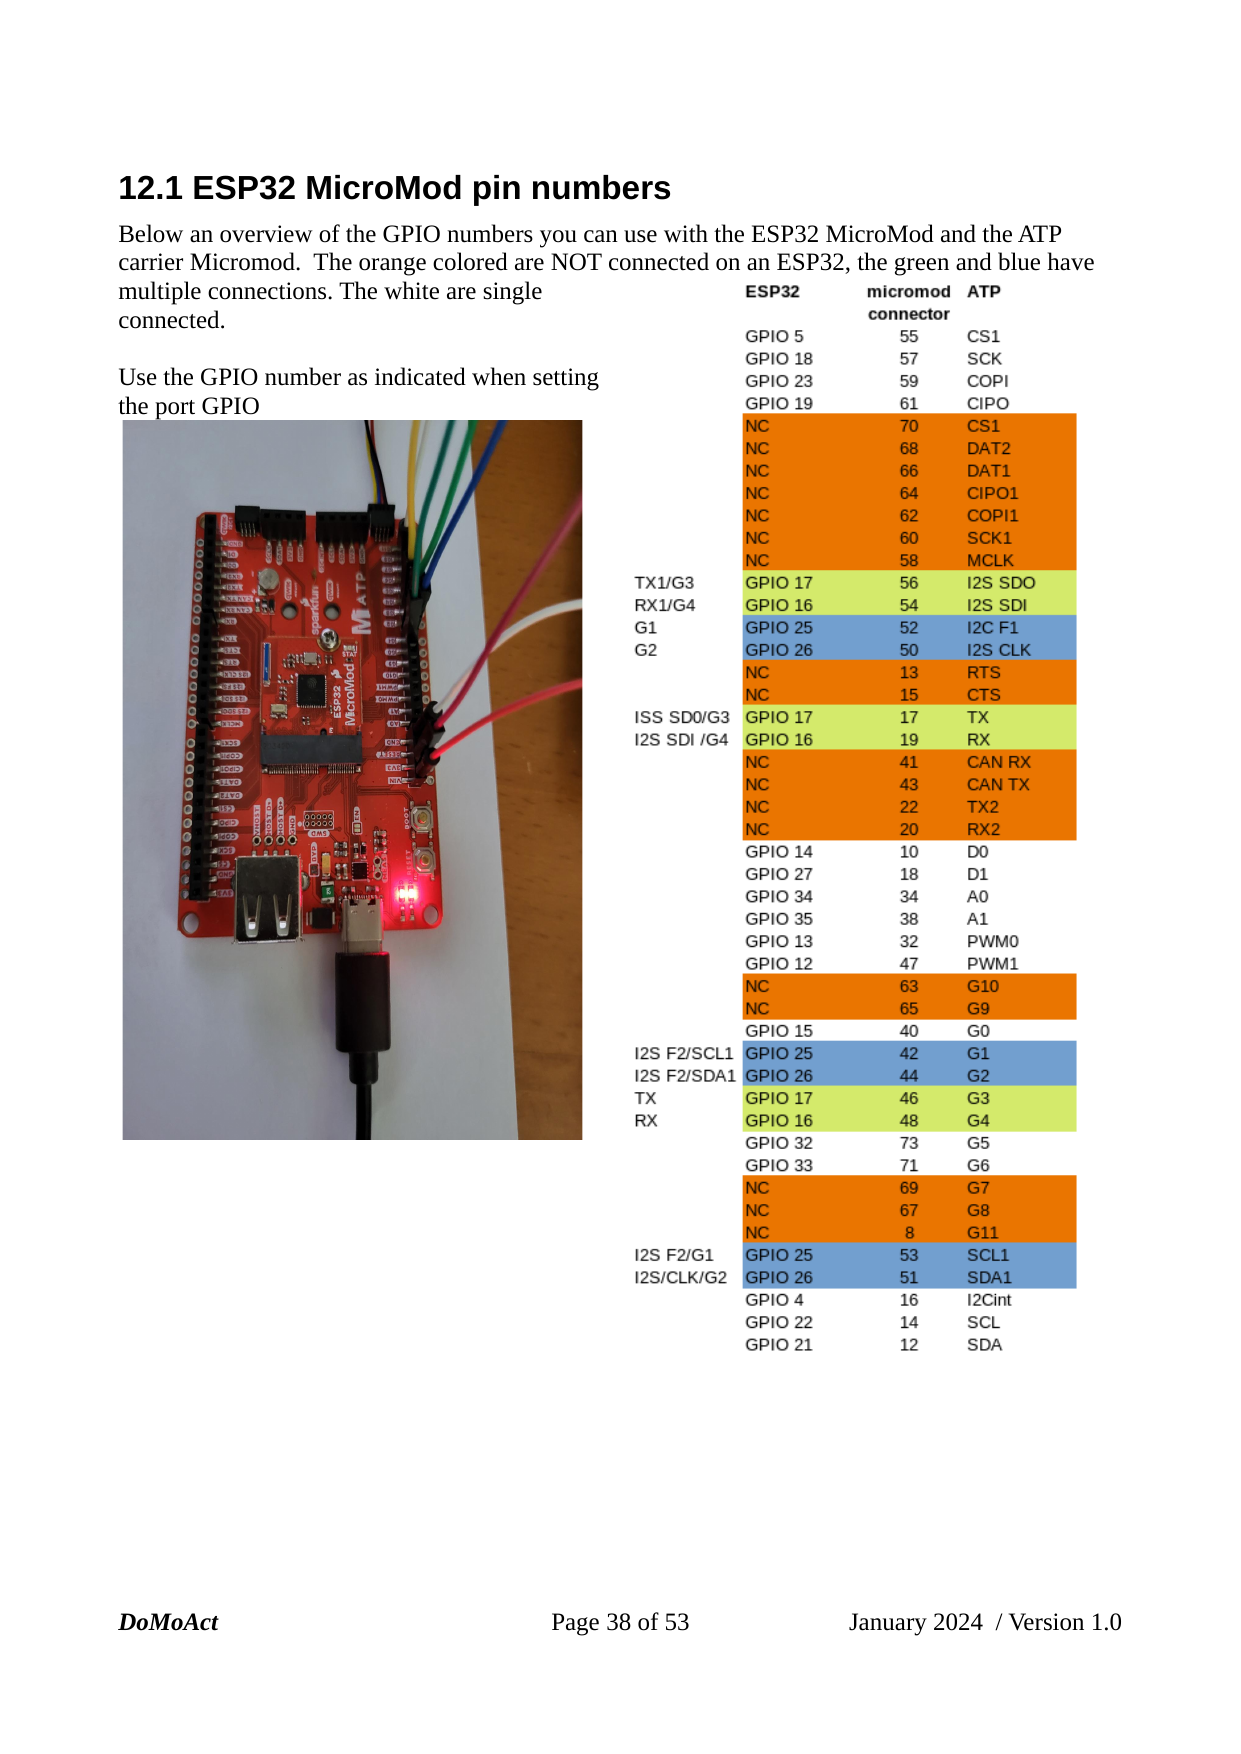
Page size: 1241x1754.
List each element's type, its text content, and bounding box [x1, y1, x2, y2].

text [1082, 362, 1122, 420]
picture [122, 420, 583, 1140]
text Below an overview of the GPIO numbers you can use with the ESP32 MicroMod and the ATP carrier Micromod. The orange colored are NOT connected on an ESP32, the green and blue have multiple connections. The white are single connected. [118, 219, 1122, 334]
picture [632, 279, 1082, 1381]
text Use the GPIO number as indicated when setting the port GPIO [118, 362, 632, 420]
subtitle 12.1 ESP32 MicroMod pin numbers [118, 168, 1122, 206]
